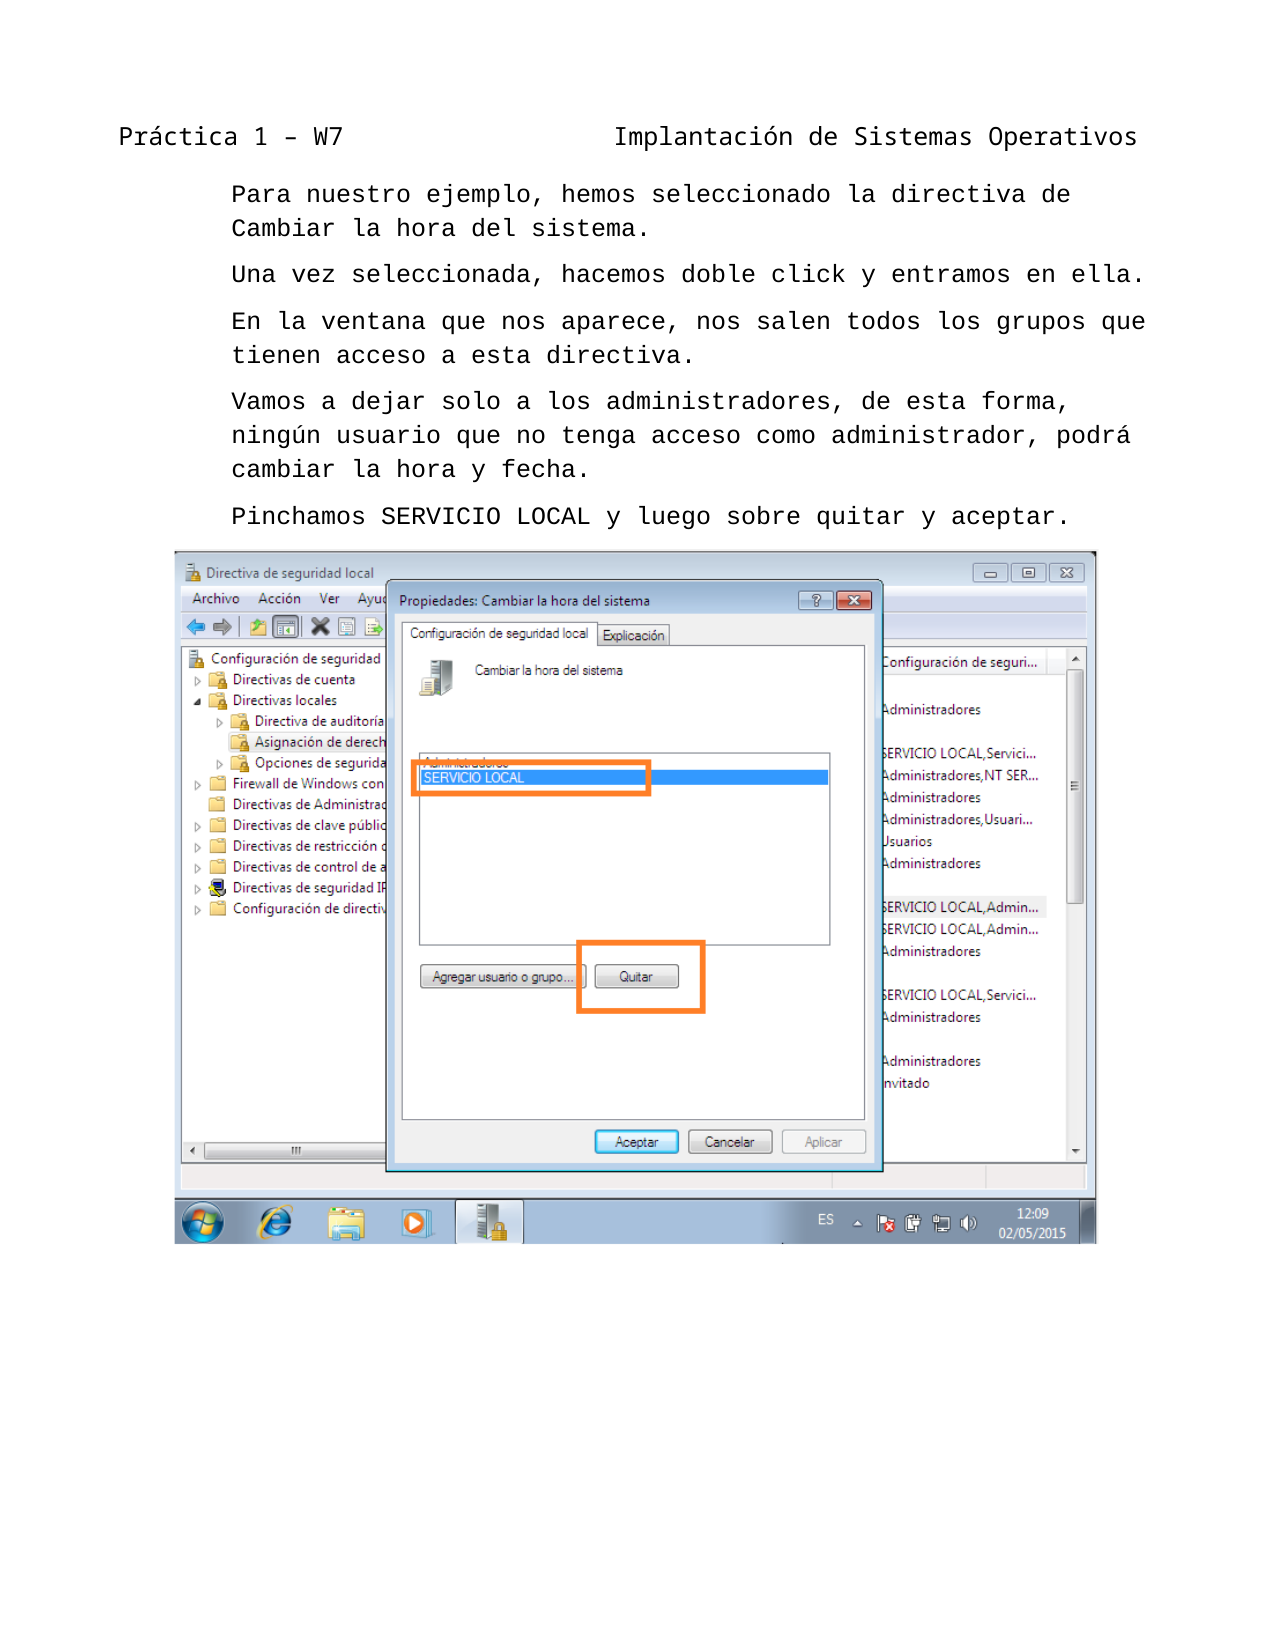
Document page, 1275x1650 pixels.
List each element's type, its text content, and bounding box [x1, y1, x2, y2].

text En la ventana que nos aparece, nos salen todos los grupos que tienen acceso a esta directiva. [231, 308, 1157, 371]
text Una vez seleccionada, hacemos doble click y entramos en ella. [231, 262, 1157, 290]
text Para nuestro ejemplo, hemos seleccionado la directiva de Cambiar la hora del sistema. [231, 182, 1157, 244]
text Vamos a dejar solo a los administradores, de esta forma, ningún usuario que no tenga acceso como administrador, podrá cambiar la hora y fecha. [231, 389, 1157, 485]
picture [174, 549, 1101, 1251]
text Pinchamos SERVICIO LOCAL y luego sobre quitar y aceptar. [231, 503, 1157, 532]
